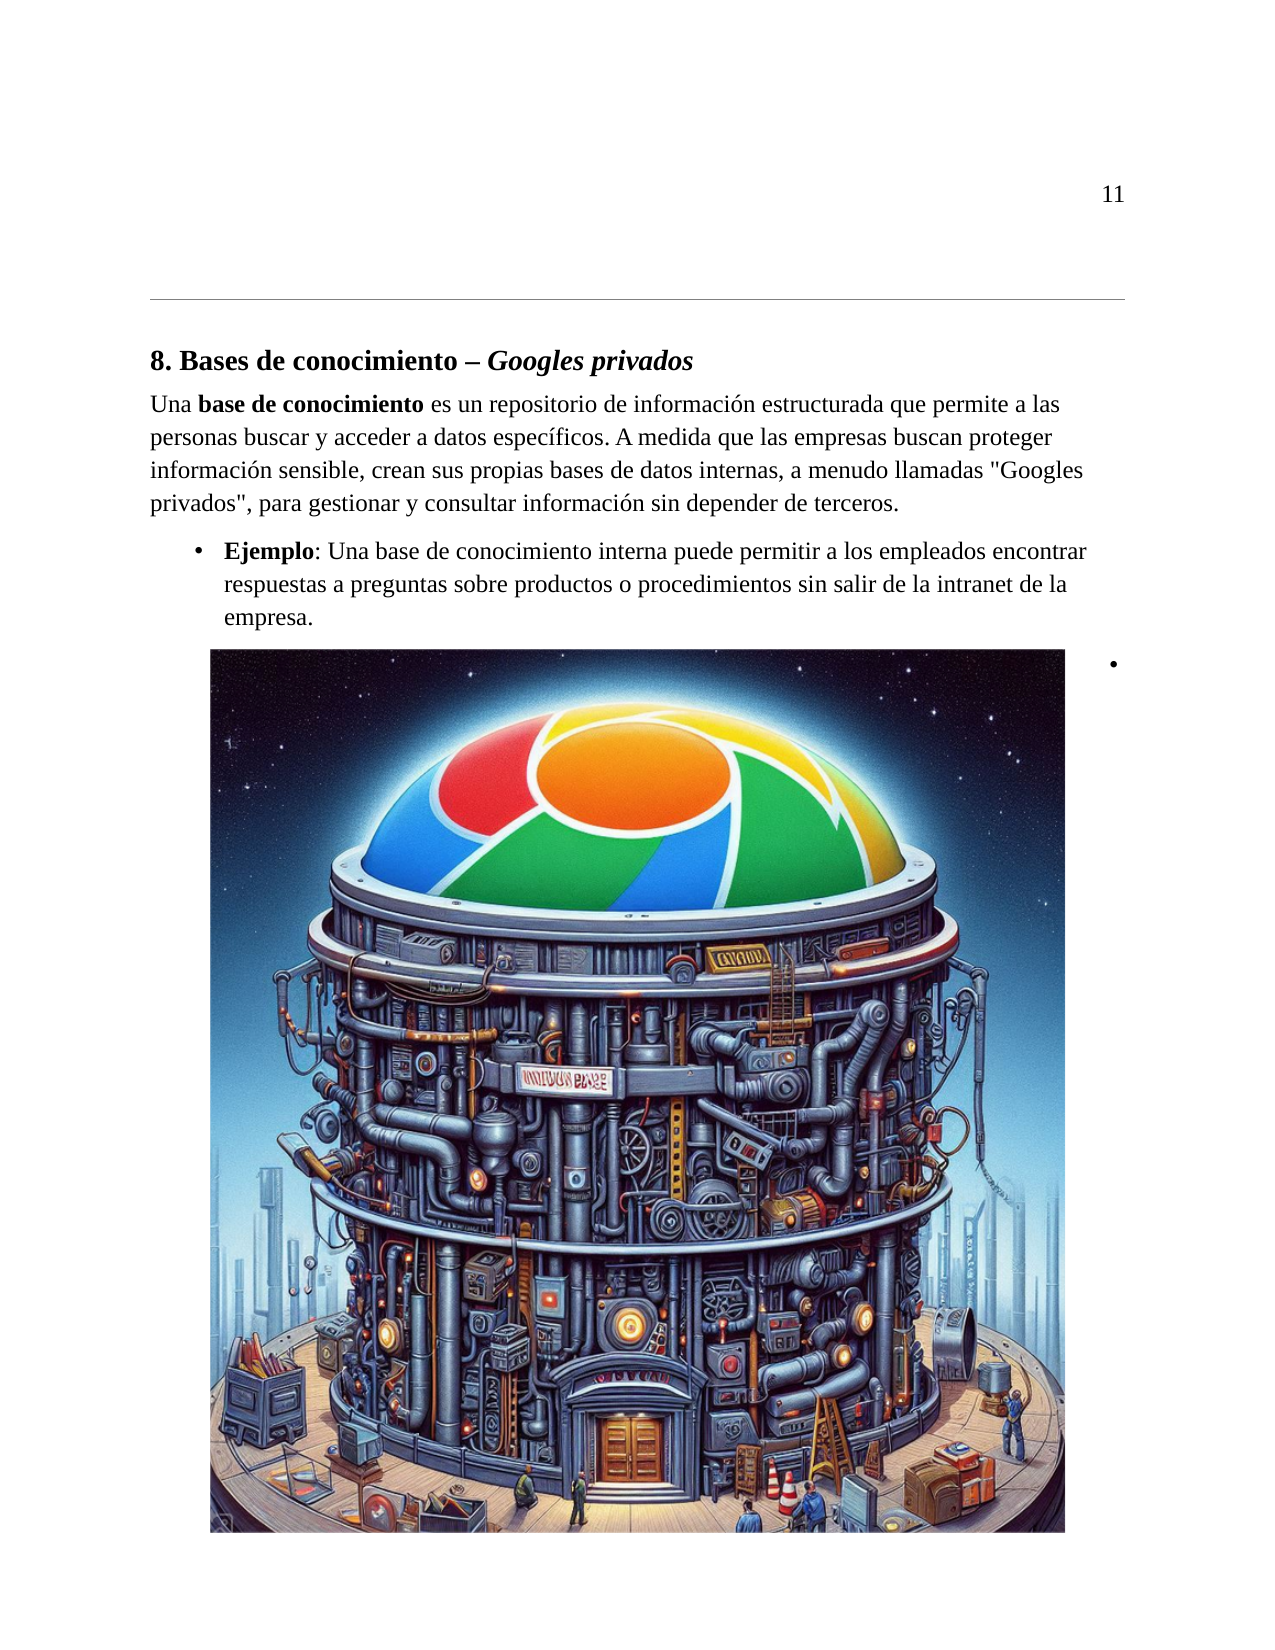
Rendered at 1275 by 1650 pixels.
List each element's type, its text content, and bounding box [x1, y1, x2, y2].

subtitle 8. Bases de conocimiento – Googles privados [150, 343, 1125, 377]
list Ejemplo: Una base de conocimiento interna puede permitir a los empleados encontrar respuestas a preguntas sobre productos o procedimientos sin salir de la intranet de la empresa. [194, 536, 1125, 631]
text Una base de conocimiento es un repositorio de información estructurada que permite a las personas buscar y acceder a datos específicos. A medida que las empresas buscan proteger información sensible, crean sus propias bases de datos internas, a menudo llamadas "Googles privados", para gestionar y consultar información sin depender de terceros. [150, 389, 1125, 517]
picture [210, 649, 1066, 1533]
